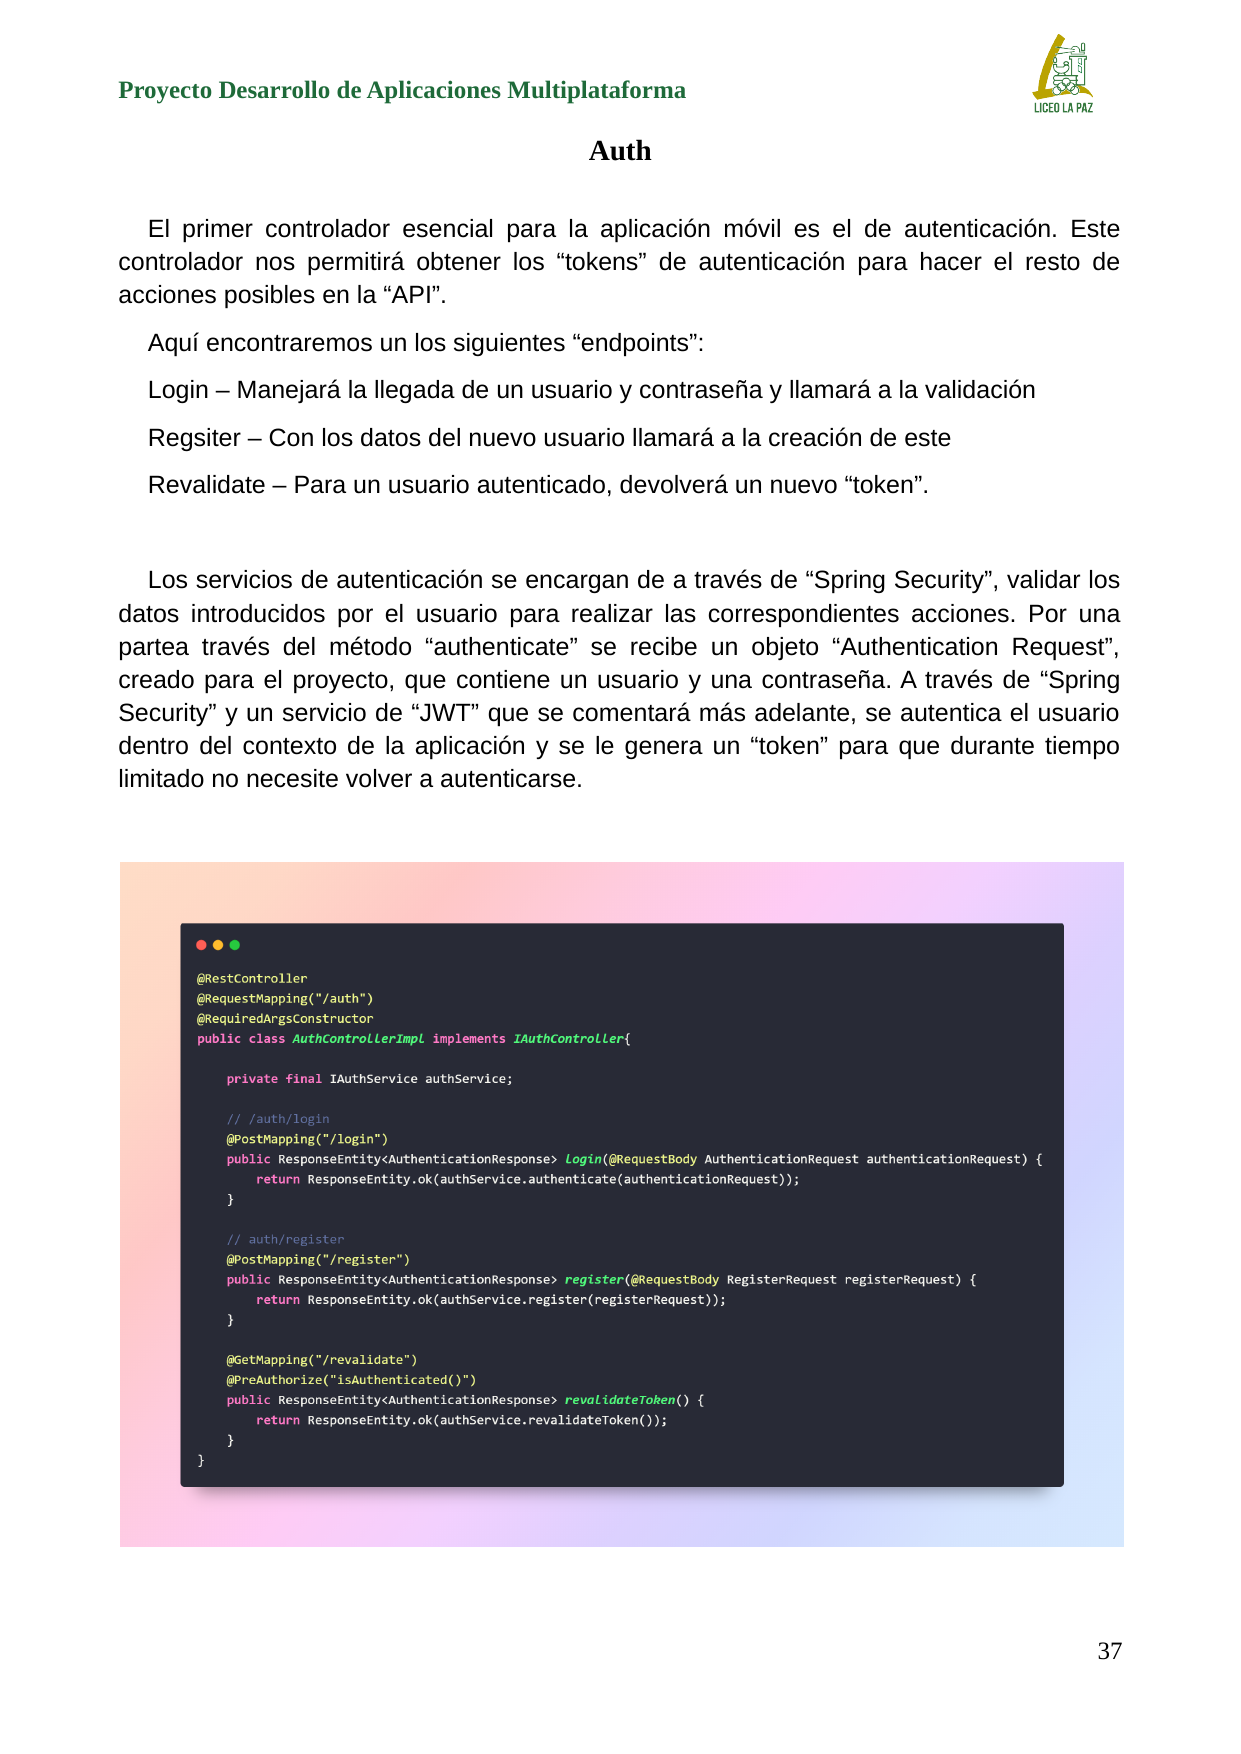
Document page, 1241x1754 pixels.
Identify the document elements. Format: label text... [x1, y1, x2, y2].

picture [120, 862, 1124, 1547]
picture [1025, 26, 1100, 121]
text Revalidate – Para un usuario autenticado, devolverá un nuevo “token”. [118, 470, 1122, 499]
text Login – Manejará la llegada de un usuario y contraseña y llamará a la validación [118, 375, 1122, 404]
text Regsiter – Con los datos del nuevo usuario llamará a la creación de este [118, 423, 1122, 451]
text Los servicios de autenticación se encargan de a través de “Spring Security”, validar los datos introducidos por el usuario para realizar las correspondientes acciones. Por una partea través del método “authenticate” se recibe un objeto “Authentication Request”, creado para el proyecto, que contiene un usuario y una contraseña. A través de “Spring Security” y un servicio de “JWT” que se comentará más adelante, se autentica el usuario dentro del contexto de la aplicación y se le genera un “token” para que durante tiempo limitado no necesite volver a autenticarse. [118, 566, 1122, 792]
subtitle Auth [118, 133, 1122, 166]
text El primer controlador esencial para la aplicación móvil es el de autenticación. Este controlador nos permitirá obtener los “tokens” de autenticación para hacer el resto de acciones posibles en la “API”. [118, 214, 1122, 309]
text Aquí encontraremos un los siguientes “endpoints”: [118, 327, 1122, 356]
